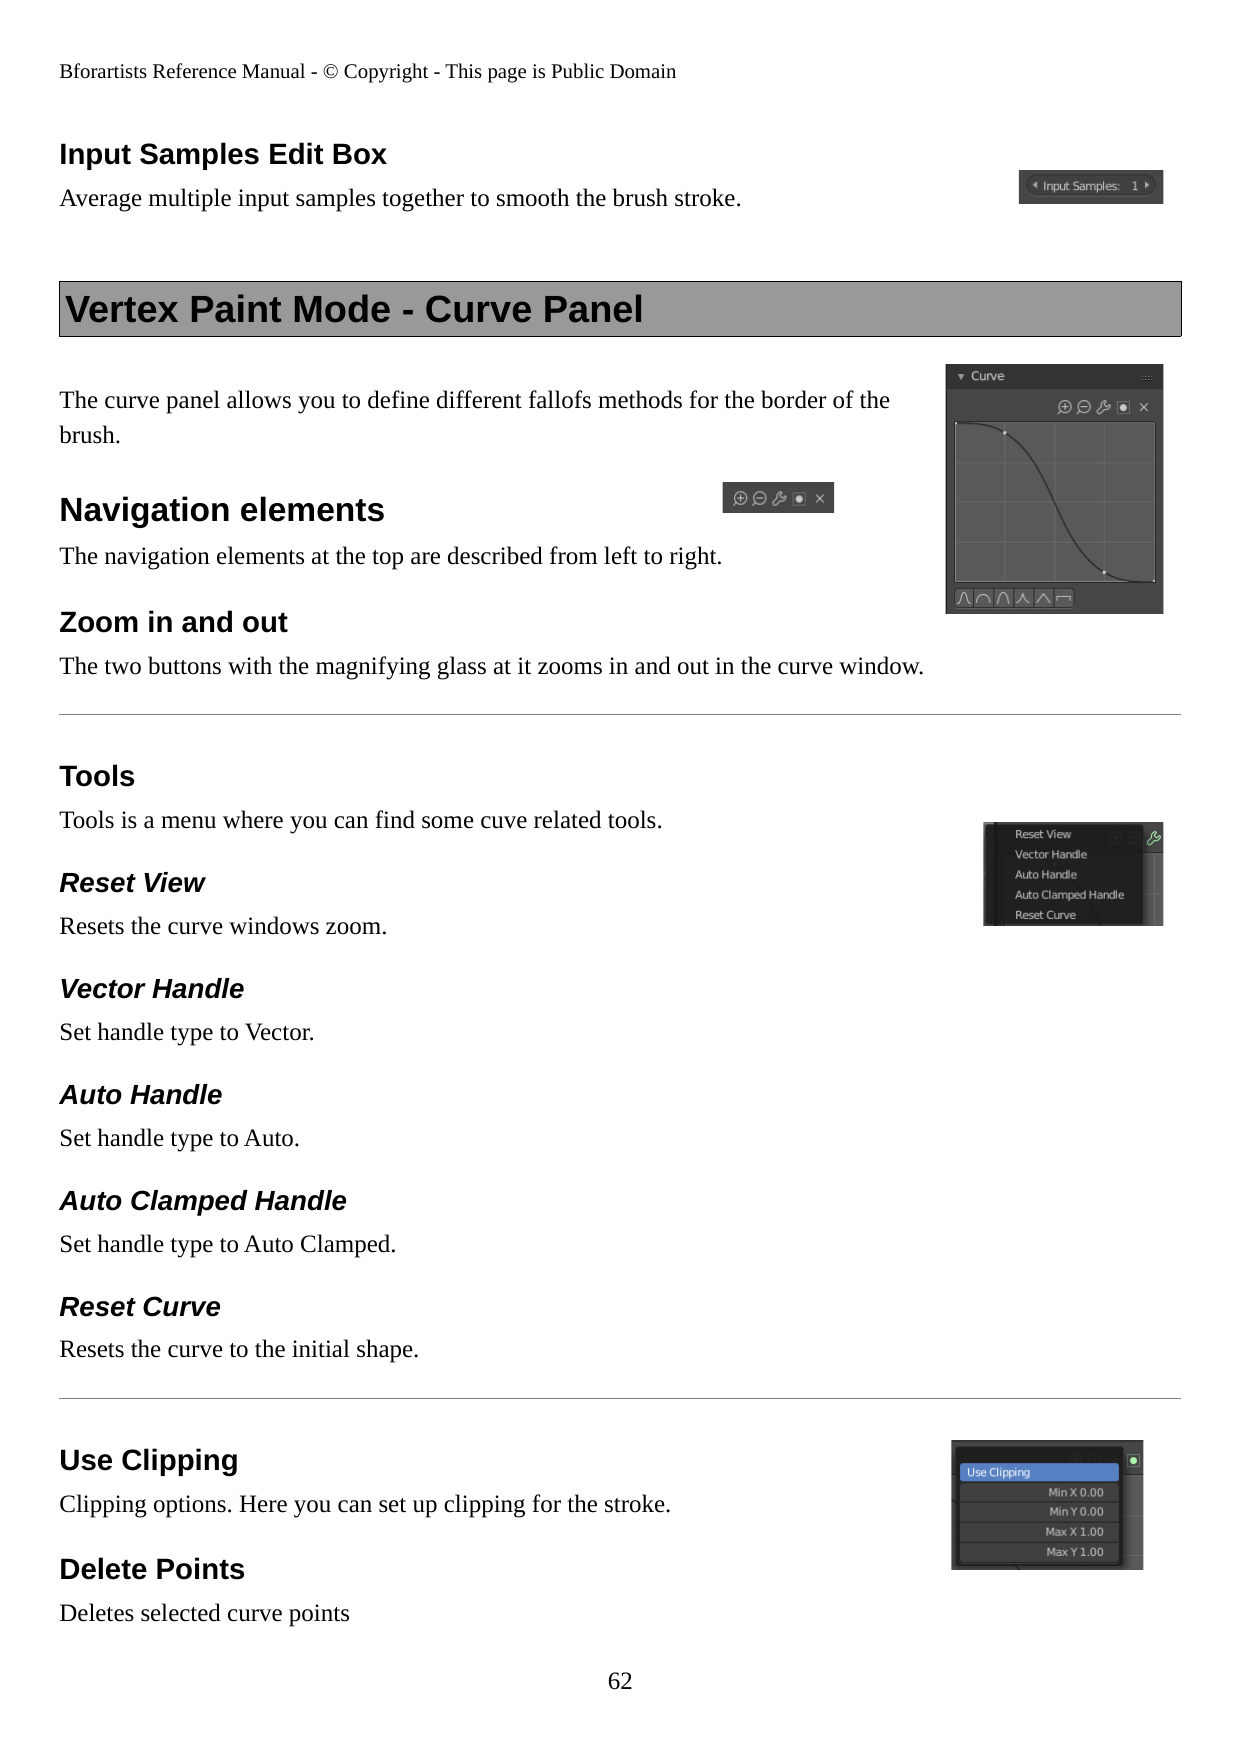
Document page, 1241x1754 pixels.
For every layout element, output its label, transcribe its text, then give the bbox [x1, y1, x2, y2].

text The two buttons with the magnifying glass at it zooms in and out in the curve window. [59, 651, 1181, 679]
text Set handle type to Auto Clamped. [59, 1229, 1181, 1257]
subtitle [1164, 490, 1181, 528]
subtitle Zoom in and out [59, 604, 1181, 638]
picture [1018, 170, 1164, 204]
subtitle [1164, 866, 1181, 898]
subtitle Reset View [59, 866, 983, 898]
subtitle Delete Points [59, 1552, 1181, 1586]
text Resets the curve windows zoom. [59, 911, 1181, 939]
subtitle Reset Curve [59, 1290, 1181, 1322]
text Deletes selected curve points [59, 1598, 1181, 1627]
picture [983, 822, 1164, 926]
subtitle [1144, 1442, 1181, 1476]
text The navigation elements at the top are described from left to right. [59, 541, 945, 570]
picture [945, 364, 1164, 614]
text The curve panel allows you to define different fallofs methods for the border of the brush. [59, 385, 945, 449]
subtitle Navigation elements [59, 490, 945, 528]
subtitle Tools [59, 759, 1181, 792]
subtitle Vector Handle [59, 972, 1181, 1004]
text Average multiple input samples together to smooth the brush stroke. [59, 183, 1181, 212]
text Clipping options. Here you can set up clipping for the stroke. [59, 1489, 951, 1517]
picture [951, 1440, 1144, 1570]
table_header Vertex Paint Mode - Curve Panel [60, 282, 1181, 336]
subtitle Use Clipping [59, 1442, 951, 1476]
picture [722, 482, 835, 513]
text Tools is a menu where you can find some cuve related tools. [59, 805, 1181, 834]
subtitle Auto Handle [59, 1078, 1181, 1110]
subtitle Auto Clamped Handle [59, 1184, 1181, 1216]
subtitle Input Samples Edit Box [59, 137, 1181, 170]
text Set handle type to Vector. [59, 1017, 1181, 1046]
text Set handle type to Auto. [59, 1123, 1181, 1151]
text Resets the curve to the initial shape. [59, 1334, 1181, 1363]
